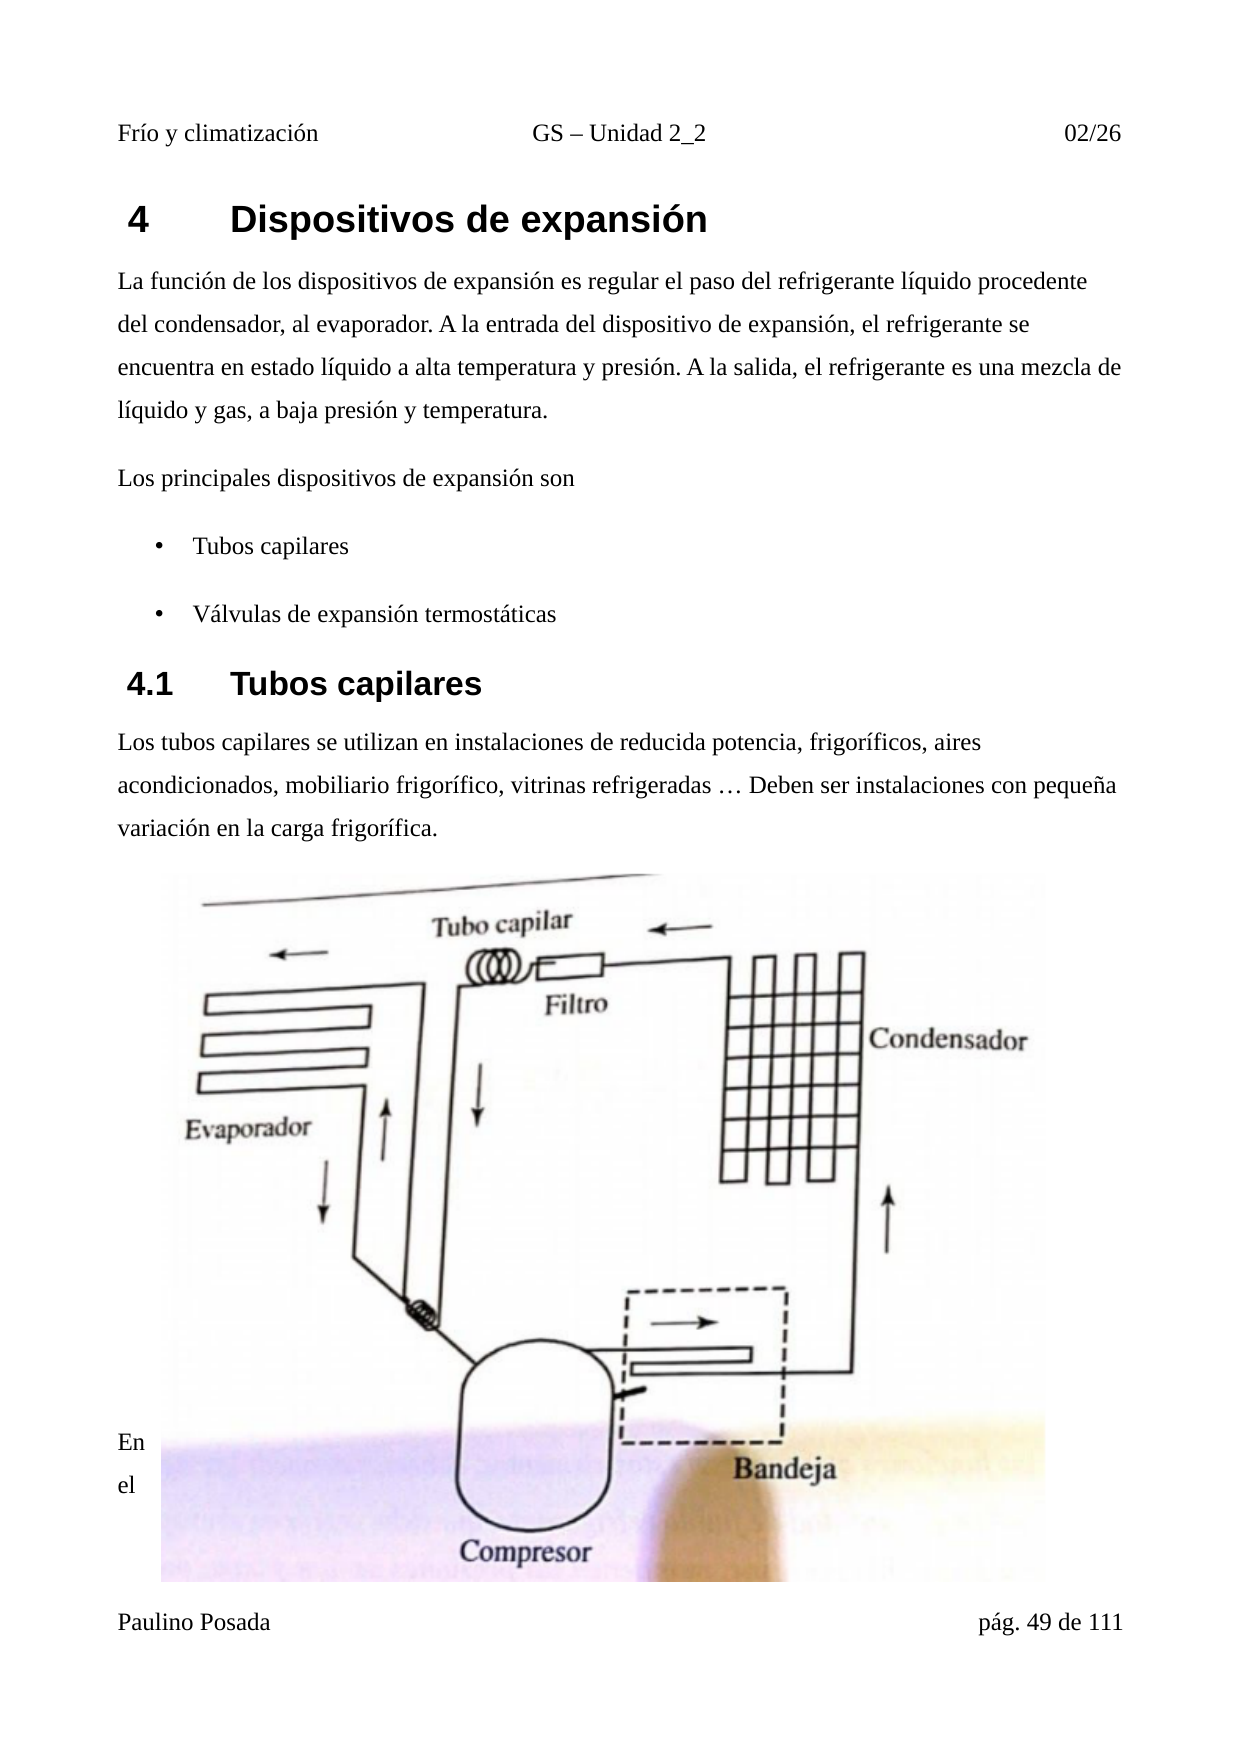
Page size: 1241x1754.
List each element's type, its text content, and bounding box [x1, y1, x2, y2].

text En el [117, 1427, 161, 1498]
picture [161, 869, 1080, 1582]
text La función de los dispositivos de expansión es regular el paso del refrigerante líquido procedente del condensador, al evaporador. A la entrada del dispositivo de expansión, el refrigerante se encuentra en estado líquido a alta temperatura y presión. A la salida, el refrigerante es una mezcla de líquido y gas, a baja presión y temperatura. [117, 266, 1123, 424]
subtitle Dispositivos de expansión [117, 197, 1123, 241]
list Válvulas de expansión termostáticas [155, 599, 1123, 628]
list Tubos capilares [155, 531, 1123, 560]
text Los tubos capilares se utilizan en instalaciones de reducida potencia, frigoríficos, aires acondicionados, mobiliario frigorífico, vitrinas refrigeradas … Deben ser instalaciones con pequeña variación en la carga frigorífica. [117, 727, 1123, 842]
text Los principales dispositivos de expansión son [117, 463, 1123, 492]
subtitle Tubos capilares [117, 663, 1123, 702]
